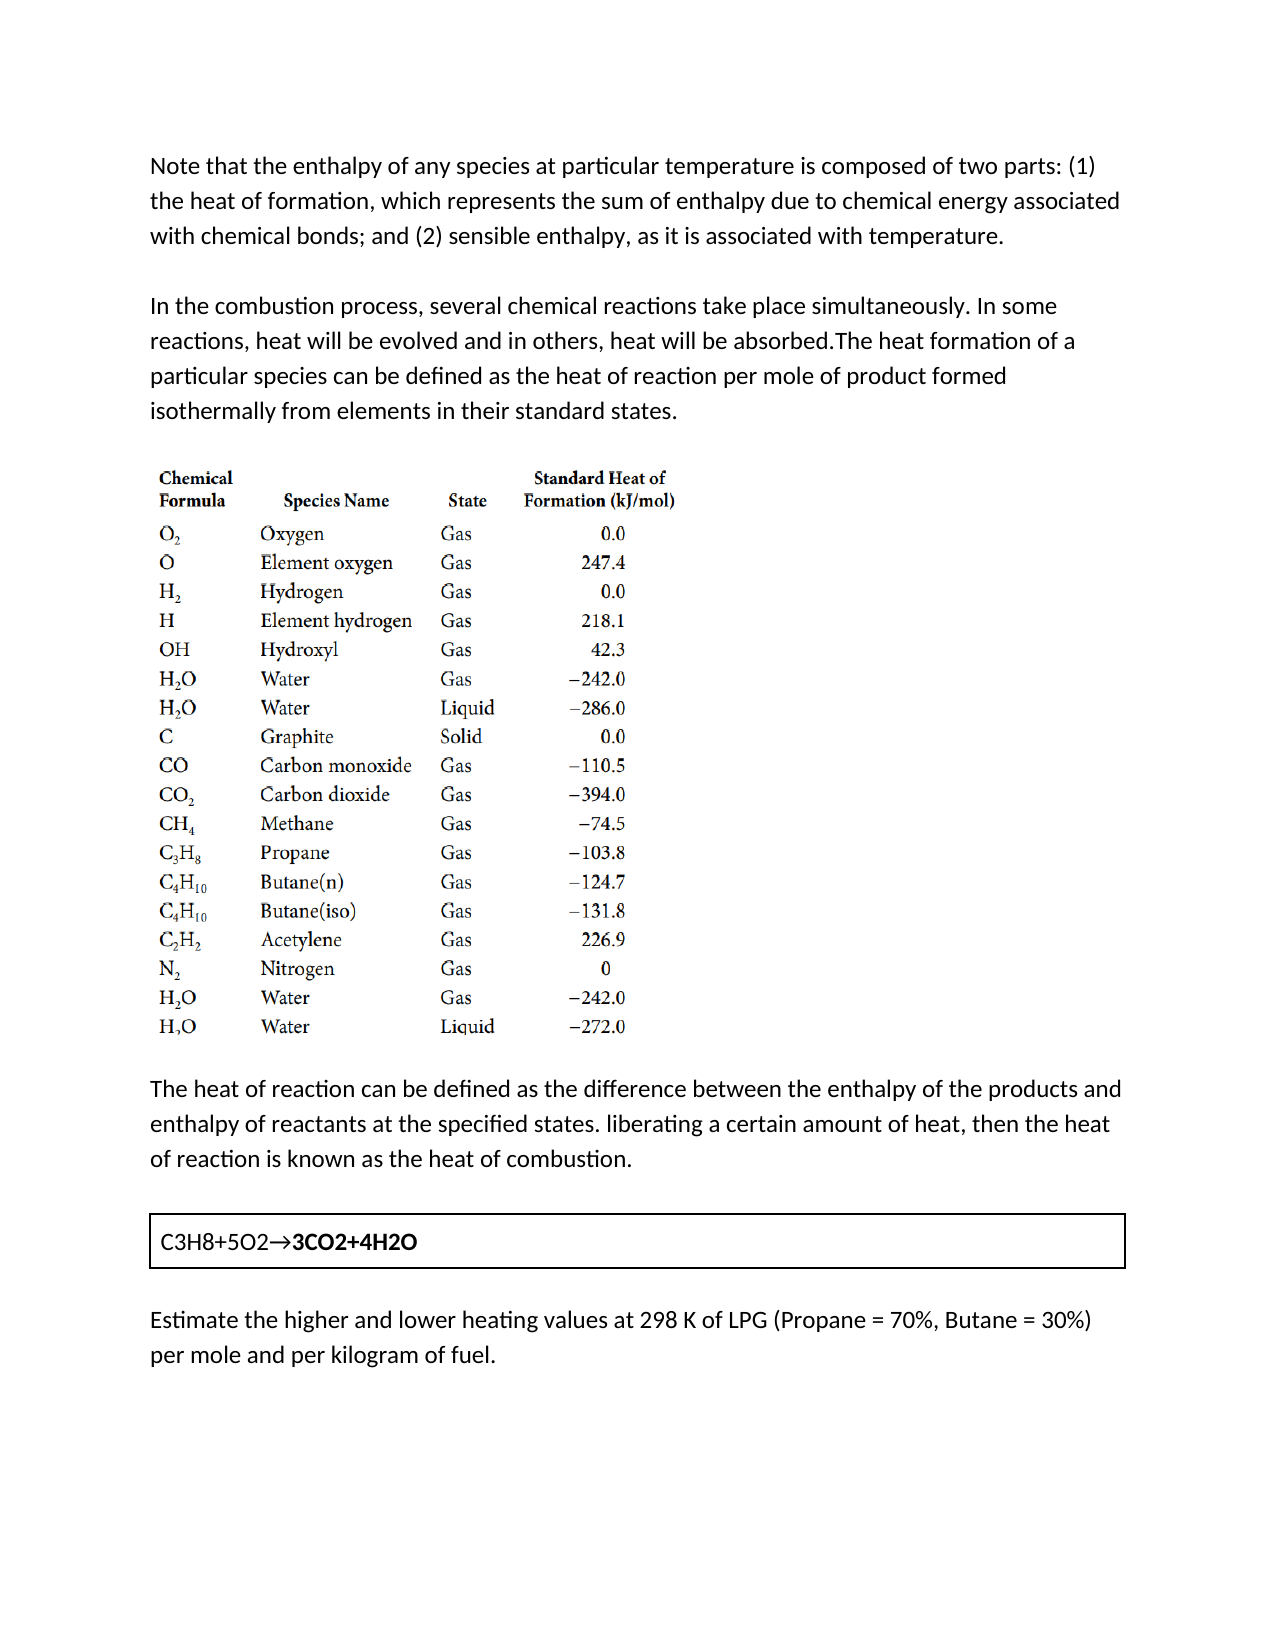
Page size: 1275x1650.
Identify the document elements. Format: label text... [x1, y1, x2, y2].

text In the combustion process, several chemical reactions take place simultaneously. In some reactions, heat will be evolved and in others, heat will be absorbed.The heat formation of a particular species can be defined as the heat of reaction per mole of product formed isothermally from elements in their standard states. [150, 290, 1125, 426]
text Estimate the higher and lower heating values at 298 K of LPG (Propane = 70%, Butane = 30%) per mole and per kilogram of fuel. [150, 1304, 1125, 1369]
picture [150, 465, 675, 1035]
table_header C3H8+5O2→3CO2+4H2O [151, 1215, 1124, 1267]
text Note that the enthalpy of any species at particular temperature is composed of two parts: (1) the heat of formation, which represents the sum of enthalpy due to chemical energy associated with chemical bonds; and (2) sensible enthalpy, as it is associated with temperature. [150, 150, 1125, 251]
text The heat of reaction can be defined as the difference between the enthalpy of the products and enthalpy of reactants at the specified states. liberating a certain amount of heat, then the heat of reaction is known as the heat of combustion. [150, 1073, 1125, 1174]
